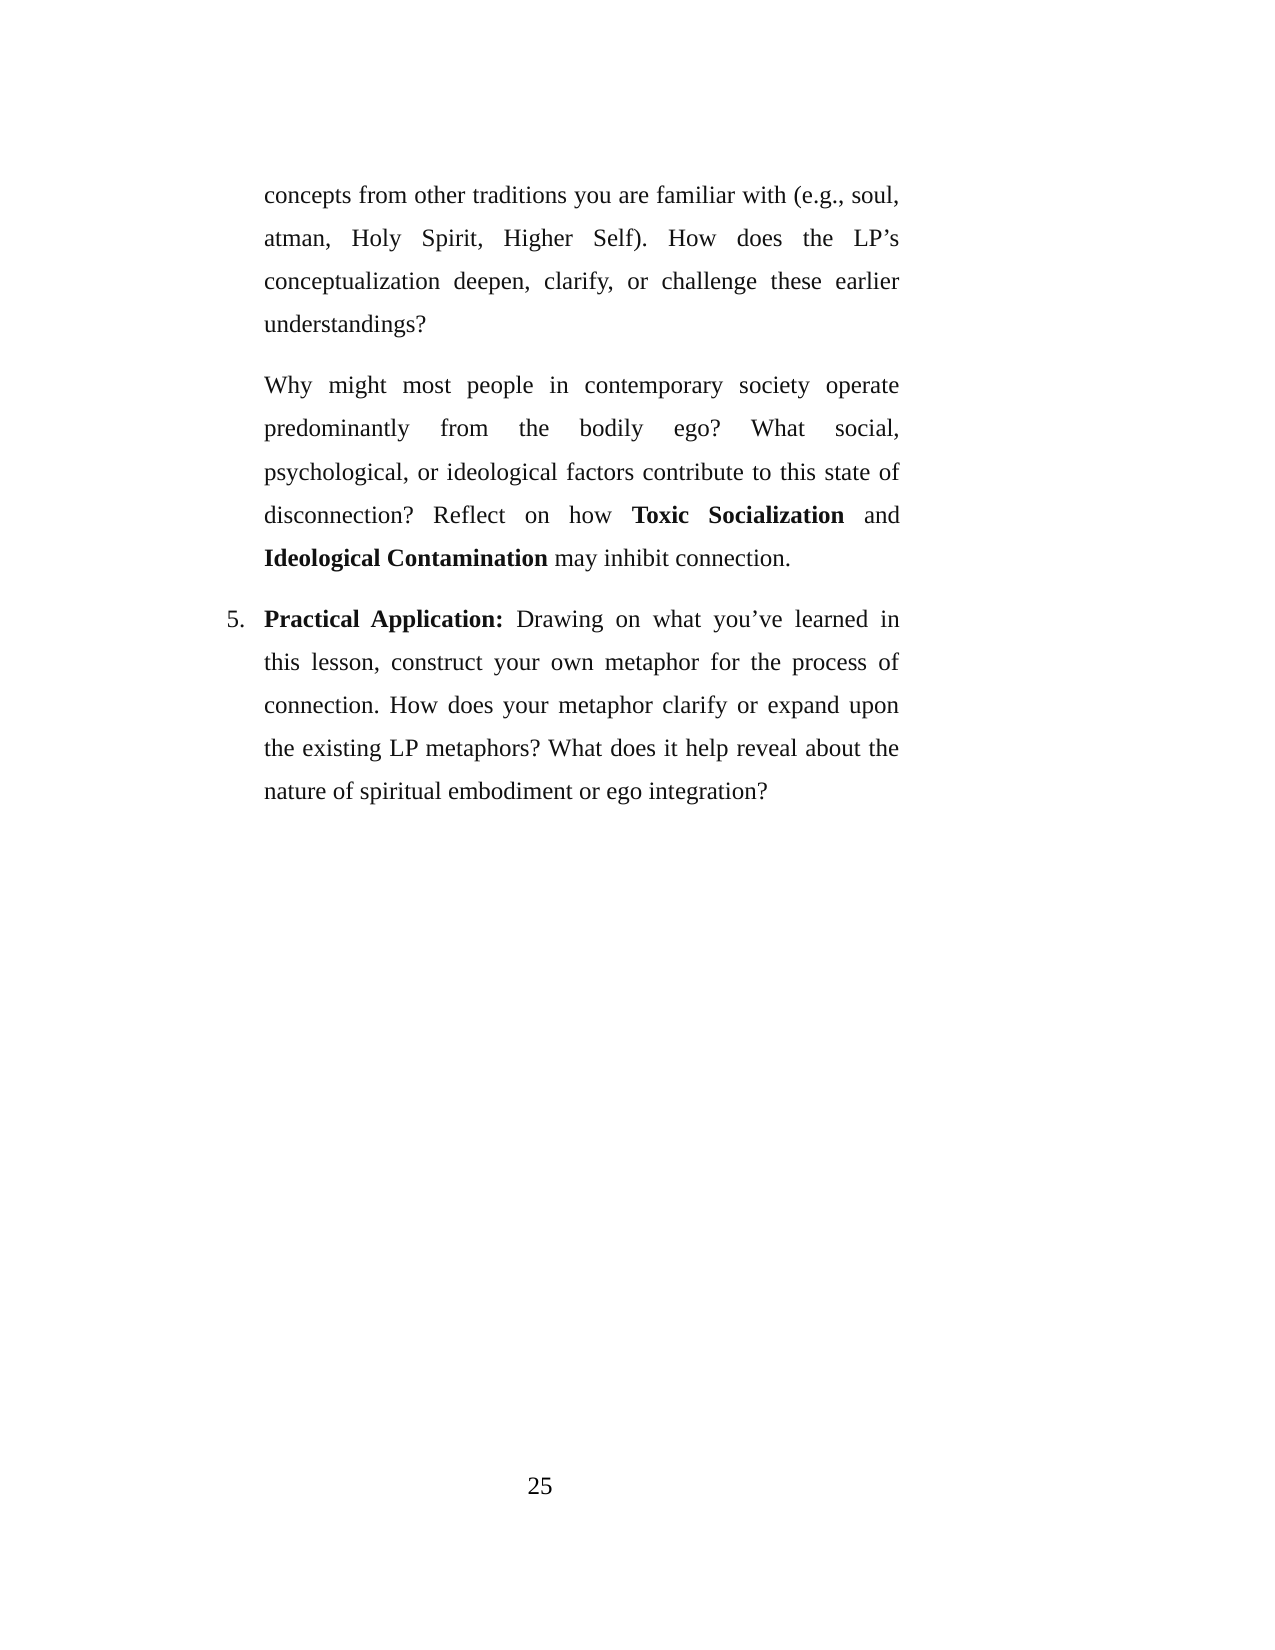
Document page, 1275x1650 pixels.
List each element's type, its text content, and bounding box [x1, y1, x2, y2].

list concepts from other traditions you are familiar with (e.g., soul, atman, Holy Spirit, Higher Self). How does the LP’s conceptualization deepen, clarify, or challenge these earlier understandings? [226, 180, 900, 338]
list Why might most people in contemporary society operate predominantly from the bodily ego? What social, psychological, or ideological factors contribute to this state of disconnection? Reflect on how Toxic Socialization and Ideological Contamination may inhibit connection. [226, 370, 900, 572]
list Practical Application: Drawing on what you’ve learned in this lesson, construct your own metaphor for the process of connection. How does your metaphor clarify or expand upon the existing LP metaphors? What does it help reveal about the nature of spiritual embodiment or ego integration? [226, 604, 900, 805]
